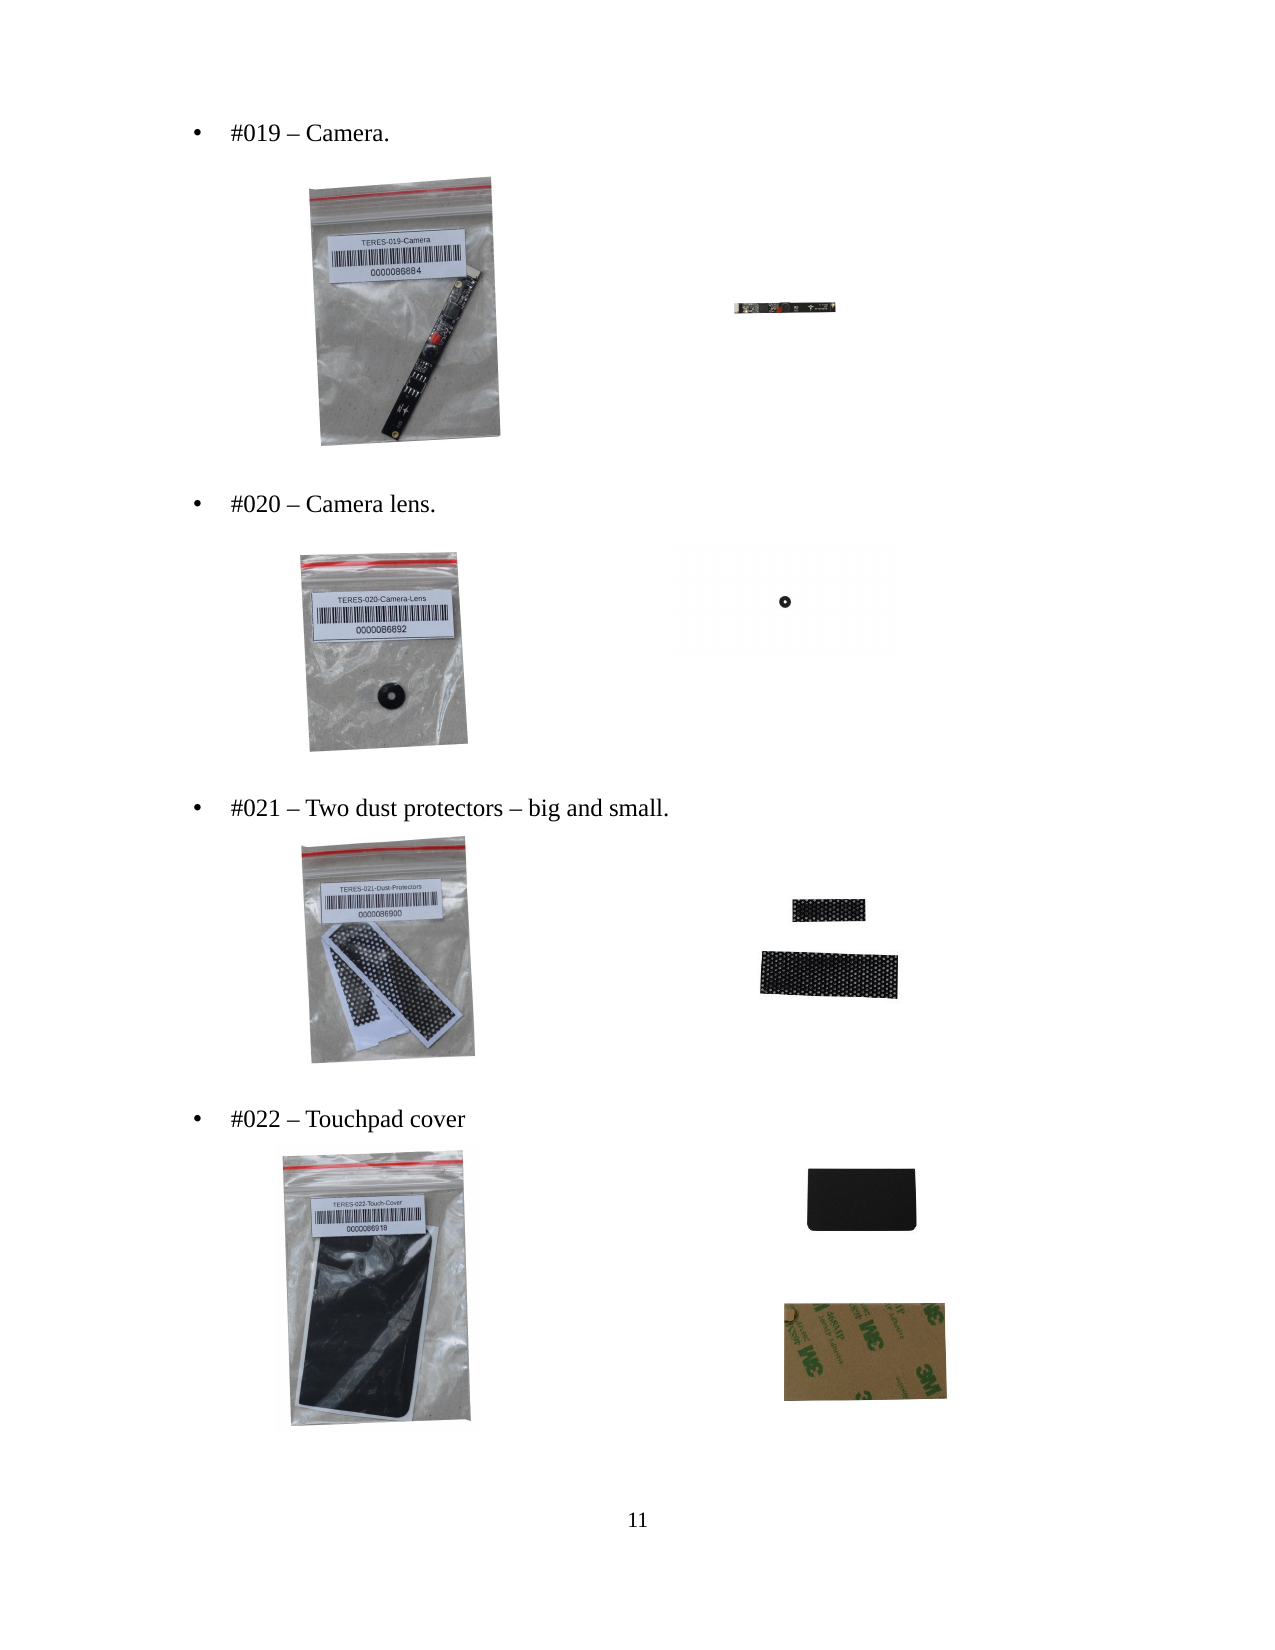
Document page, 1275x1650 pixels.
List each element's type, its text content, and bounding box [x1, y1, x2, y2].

picture [627, 846, 1031, 1051]
picture [273, 1143, 480, 1433]
list #021 – Two dust protectors – big and small. [193, 793, 1157, 821]
list #020 – Camera lens. [193, 489, 1157, 517]
picture [668, 541, 902, 661]
picture [665, 1291, 1065, 1413]
list #022 – Touchpad cover [193, 1104, 1157, 1132]
picture [677, 1143, 1046, 1257]
picture [643, 237, 926, 378]
list #019 – Camera. [193, 118, 1157, 147]
picture [304, 173, 505, 449]
picture [283, 552, 484, 752]
picture [294, 835, 482, 1064]
